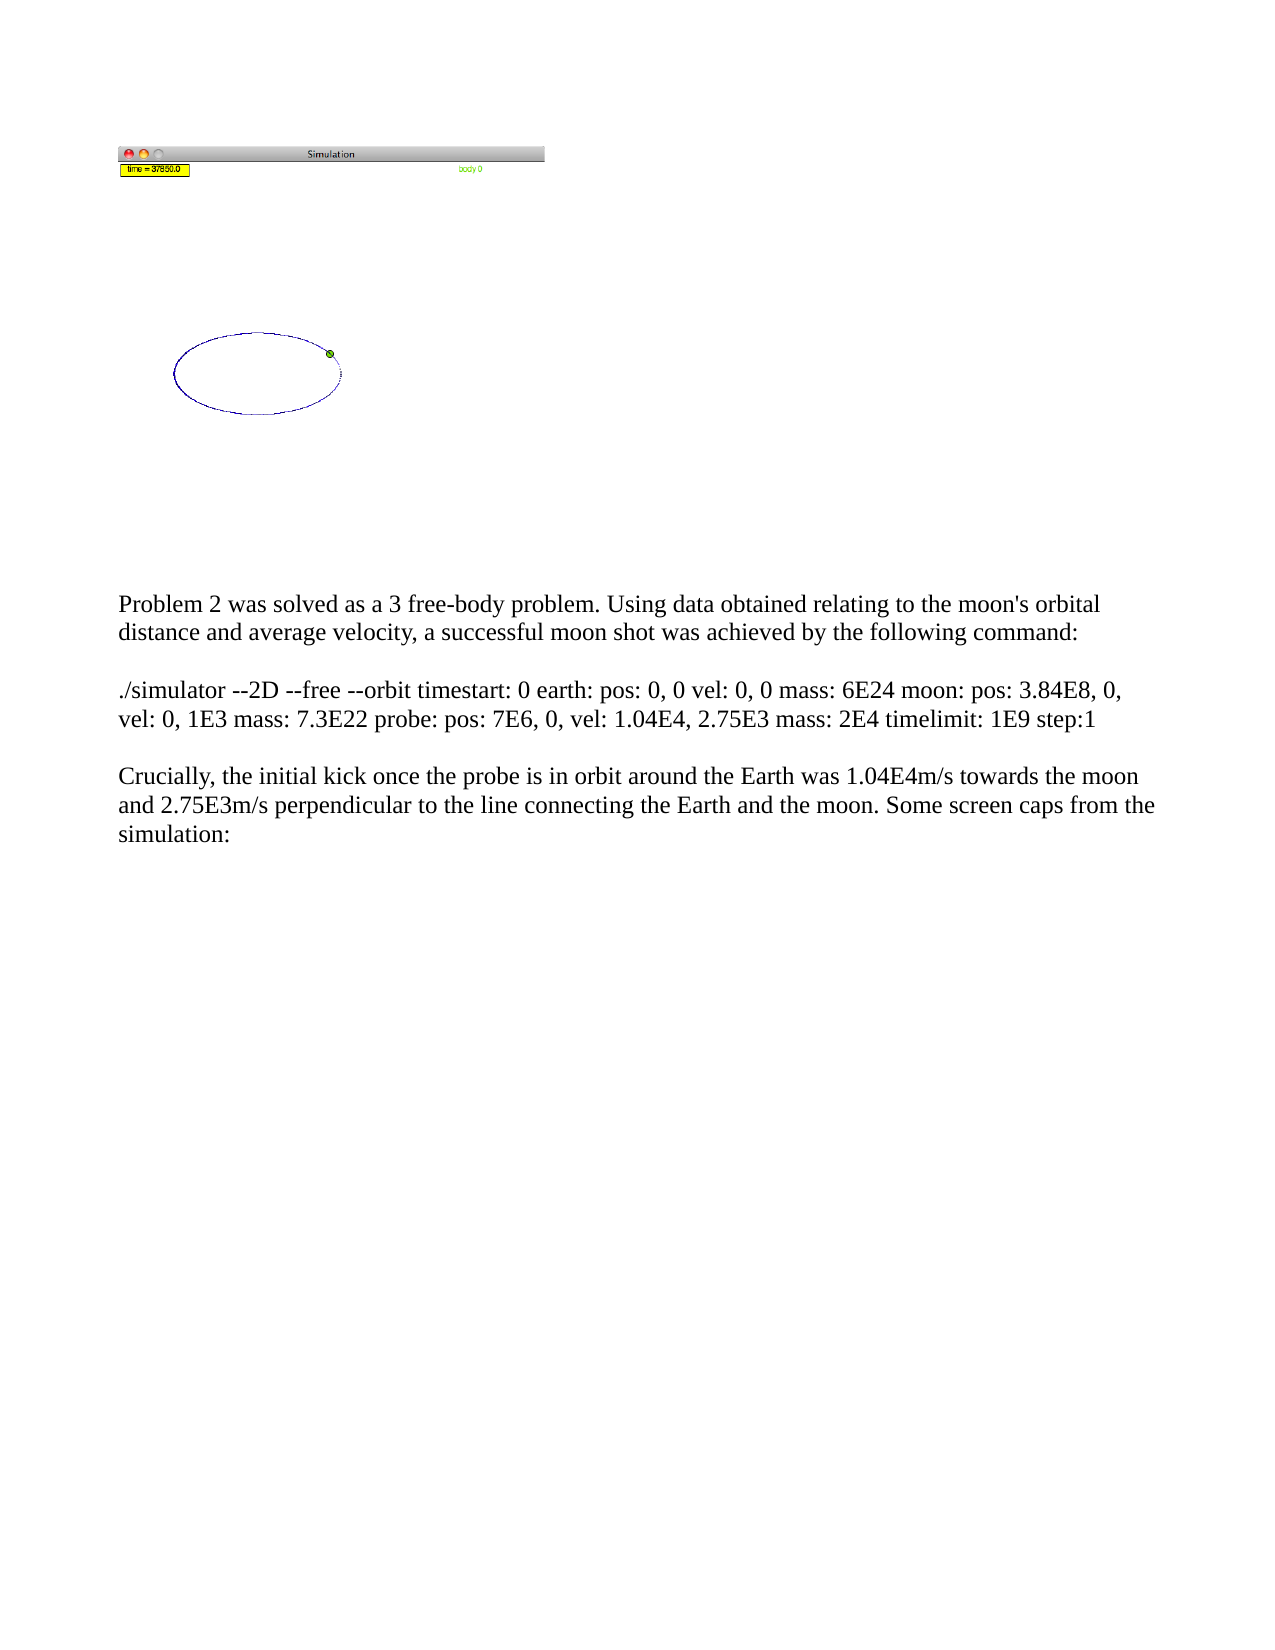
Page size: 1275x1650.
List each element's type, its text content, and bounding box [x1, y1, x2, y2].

text Crucially, the initial kick once the probe is in orbit around the Earth was 1.04E4m/s towards the moon and 2.75E3m/s perpendicular to the line connecting the Earth and the moon. Some screen caps from the simulation: [118, 761, 1157, 847]
picture [118, 146, 545, 589]
text ./simulator --2D --free --orbit timestart: 0 earth: pos: 0, 0 vel: 0, 0 mass: 6E24 moon: pos: 3.84E8, 0, vel: 0, 1E3 mass: 7.3E22 probe: pos: 7E6, 0, vel: 1.04E4, 2.75E3 mass: 2E4 timelimit: 1E9 step:1 [118, 675, 1157, 732]
text Problem 2 was solved as a 3 free-body problem. Using data obtained relating to the moon's orbital distance and average velocity, a successful moon shot was achieved by the following command: [118, 589, 1157, 646]
